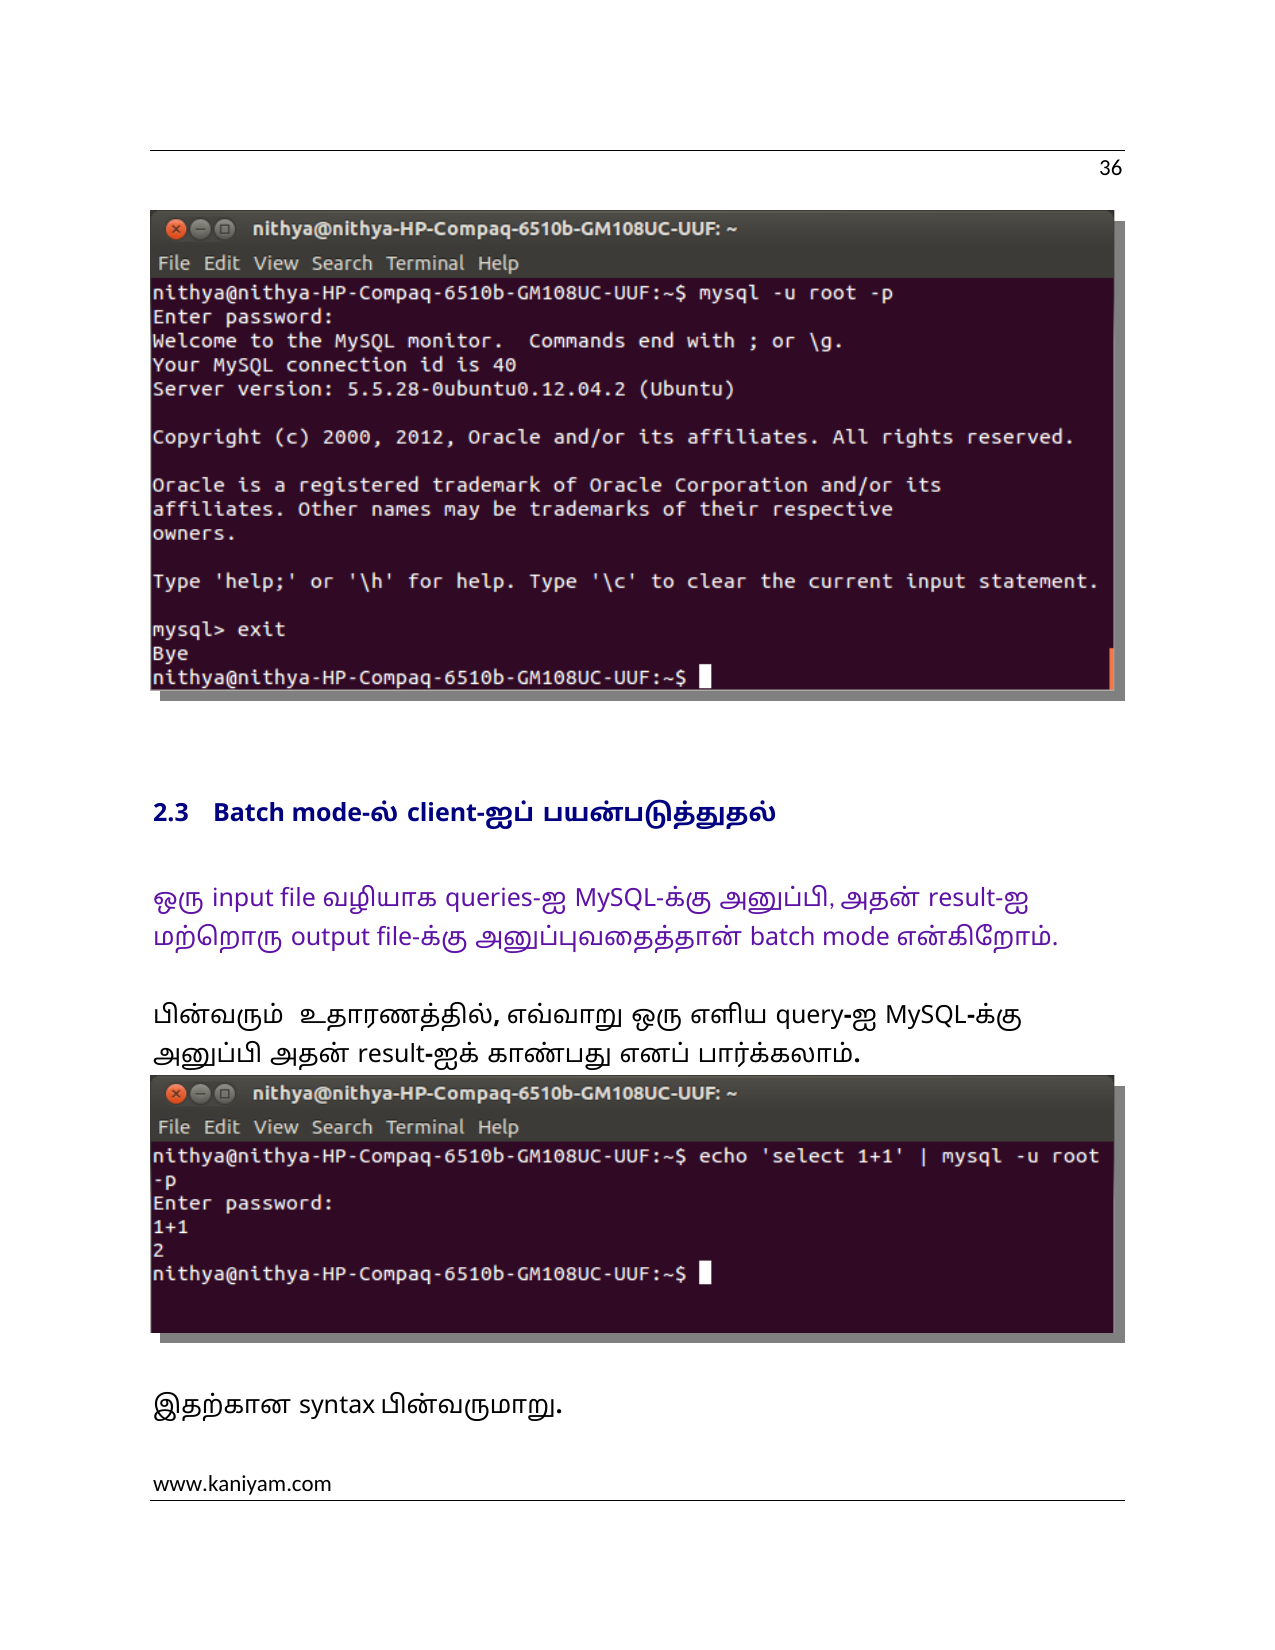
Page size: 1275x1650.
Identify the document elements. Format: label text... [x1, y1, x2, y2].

text இதற்கான syntaxபின்வருமாறு. [153, 1387, 1122, 1421]
text பின்வரும் உதாரணத்தில், எவ்வாறு ஒரு எளிய query-ஐ MySQL-க்கு அனுப்பி அதன் result-ஐக் காண்பது எனப் பார்க்கலாம். [153, 997, 1122, 1070]
text ஒரு input file வழியாக queries-ஐ MySQL-க்கு அனுப்பி, அதன் result-ஐ மற்றொரு output file-க்கு அனுப்புவதைத்தான் batch mode என்கிறோம். [153, 879, 1122, 953]
subtitle Batch mode-ல் client-ஐப் பயன்படுத்துதல் [153, 795, 1122, 829]
picture [150, 210, 1115, 691]
picture [150, 1075, 1115, 1333]
